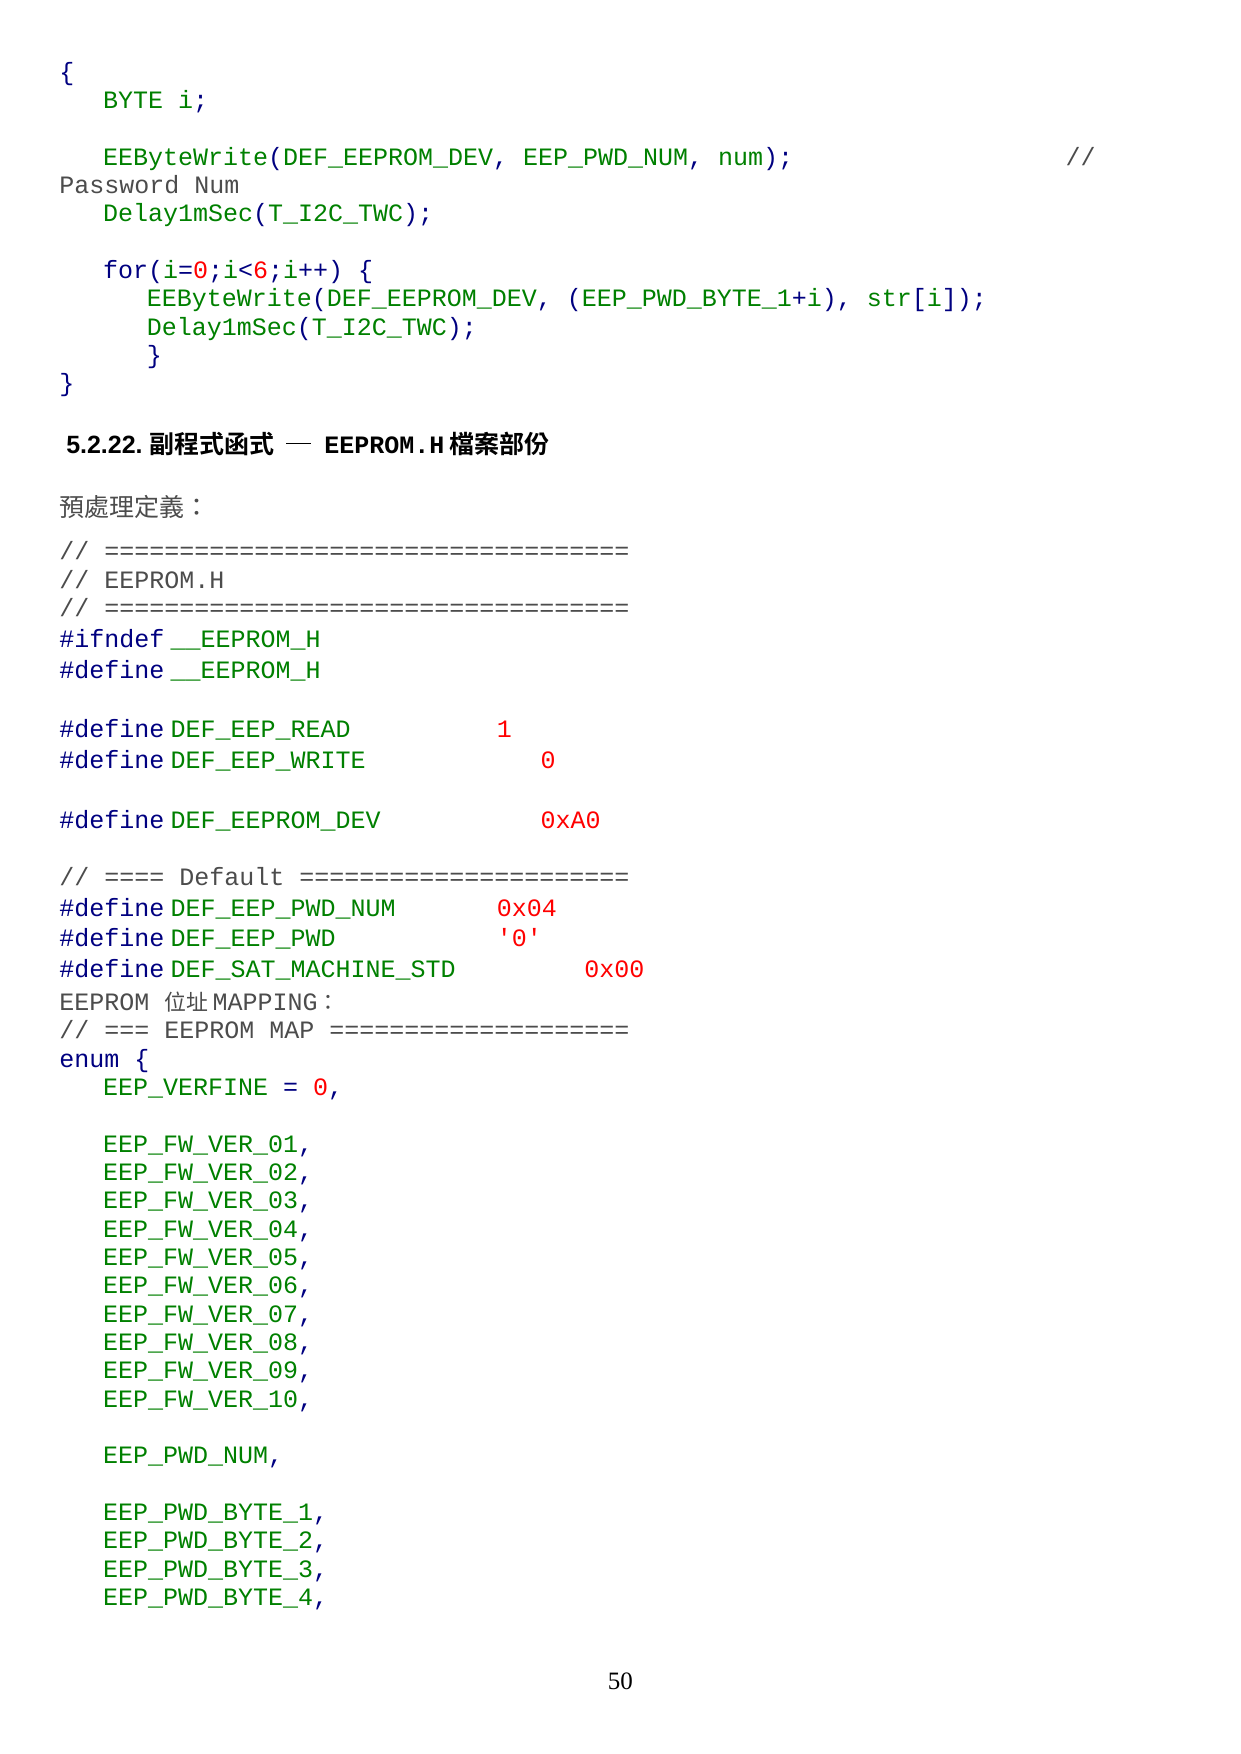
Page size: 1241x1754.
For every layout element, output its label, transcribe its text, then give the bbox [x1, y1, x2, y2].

text 預處理定義： [59, 488, 1181, 524]
text EEP_FW_VER_05, [59, 1245, 1181, 1273]
text for(i=0;i<6;i++) { [59, 257, 1181, 286]
text #define DEF_EEP_PWD '0' [59, 923, 1181, 954]
text #define DEF_SAT_MACHINE_STD 0x00 [59, 954, 1181, 985]
text // EEPROM.H [59, 567, 1181, 596]
text #define DEF_EEP_WRITE 0 [59, 745, 1181, 776]
text EEP_PWD_BYTE_2, [59, 1528, 1181, 1556]
text Delay1mSec(T_I2C_TWC); [59, 314, 1181, 342]
text #ifndef __EEPROM_H [59, 624, 1181, 655]
text EEByteWrite(DEF_EEPROM_DEV, EEP_PWD_NUM, num); // Password Num [59, 144, 1181, 201]
text EEP_FW_VER_02, [59, 1160, 1181, 1188]
text Delay1mSec(T_I2C_TWC); [59, 201, 1181, 229]
text #define DEF_EEP_READ 1 [59, 714, 1181, 745]
text EEP_FW_VER_04, [59, 1216, 1181, 1245]
text EEP_FW_VER_01, [59, 1131, 1181, 1160]
text enum { [59, 1046, 1181, 1075]
text EEP_PWD_BYTE_1, [59, 1500, 1181, 1528]
text // =================================== [59, 596, 1181, 624]
text // ==== Default ====================== [59, 864, 1181, 893]
text { [59, 59, 1181, 87]
text #define DEF_EEPROM_DEV 0xA0 [59, 805, 1181, 836]
subtitle 副程式函式 ─ EEPROM.H檔案部份 [59, 424, 1181, 461]
text EEByteWrite(DEF_EEPROM_DEV, (EEP_PWD_BYTE_1+i), str[i]); [59, 286, 1181, 314]
text BYTE i; [59, 87, 1181, 116]
text EEP_FW_VER_10, [59, 1386, 1181, 1415]
text EEP_PWD_BYTE_4, [59, 1585, 1181, 1613]
text EEP_FW_VER_08, [59, 1330, 1181, 1358]
text } [59, 342, 1181, 371]
text EEP_PWD_NUM, [59, 1443, 1181, 1471]
text #define DEF_EEP_PWD_NUM 0x04 [59, 893, 1181, 923]
text // =================================== [59, 539, 1181, 567]
text // === EEPROM MAP ==================== [59, 1018, 1181, 1046]
text EEP_VERFINE = 0, [59, 1075, 1181, 1103]
text EEP_PWD_BYTE_3, [59, 1556, 1181, 1585]
text } [59, 371, 1181, 399]
text EEP_FW_VER_09, [59, 1358, 1181, 1386]
text EEP_FW_VER_06, [59, 1273, 1181, 1301]
text EEP_FW_VER_03, [59, 1188, 1181, 1216]
text EEP_FW_VER_07, [59, 1301, 1181, 1330]
text EEPROM 位址MAPPING： [59, 985, 1181, 1018]
text #define __EEPROM_H [59, 655, 1181, 686]
